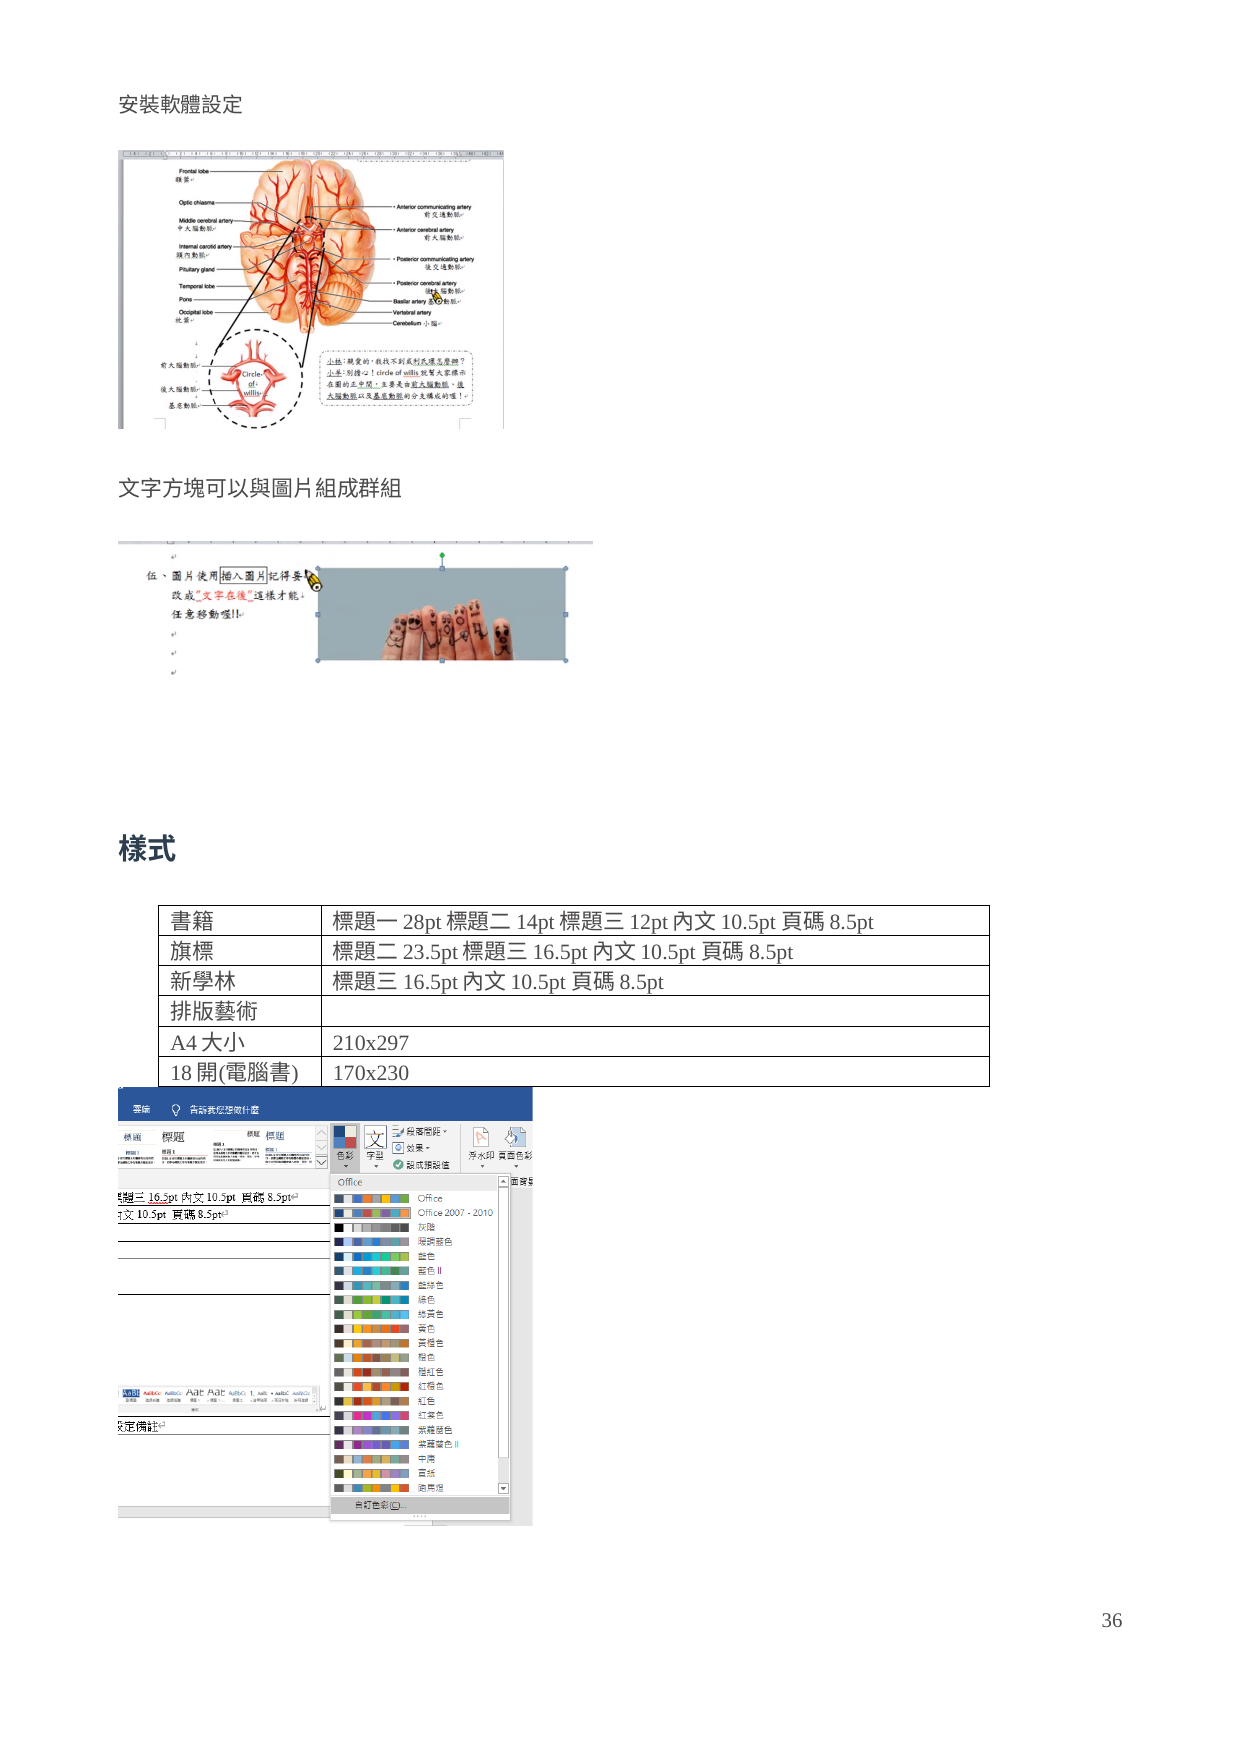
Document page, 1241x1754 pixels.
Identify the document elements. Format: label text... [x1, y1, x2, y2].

table_cell 170x230 [322, 1057, 989, 1086]
table_cell 旗標 [159, 936, 321, 965]
table_cell 210x297 [322, 1027, 989, 1056]
table_cell [322, 996, 989, 1026]
table_header 書籍 [159, 906, 321, 935]
table_cell 標題三16.5pt內文10.5pt 頁碼8.5pt [322, 966, 989, 995]
text 文字方塊可以與圖片組成群組 [118, 466, 1122, 504]
text 樣式 [118, 830, 1122, 867]
table_cell 排版藝術 [159, 996, 321, 1026]
table_cell 標題二23.5pt標題三16.5pt內文10.5pt 頁碼8.5pt [322, 936, 989, 965]
table_cell 18開(電腦書) [159, 1057, 321, 1086]
table_cell A4大小 [159, 1027, 321, 1056]
table_cell 新學林 [159, 966, 321, 995]
table_header 標題一28pt標題二14pt標題三12pt內文10.5pt 頁碼8.5pt [322, 906, 989, 935]
